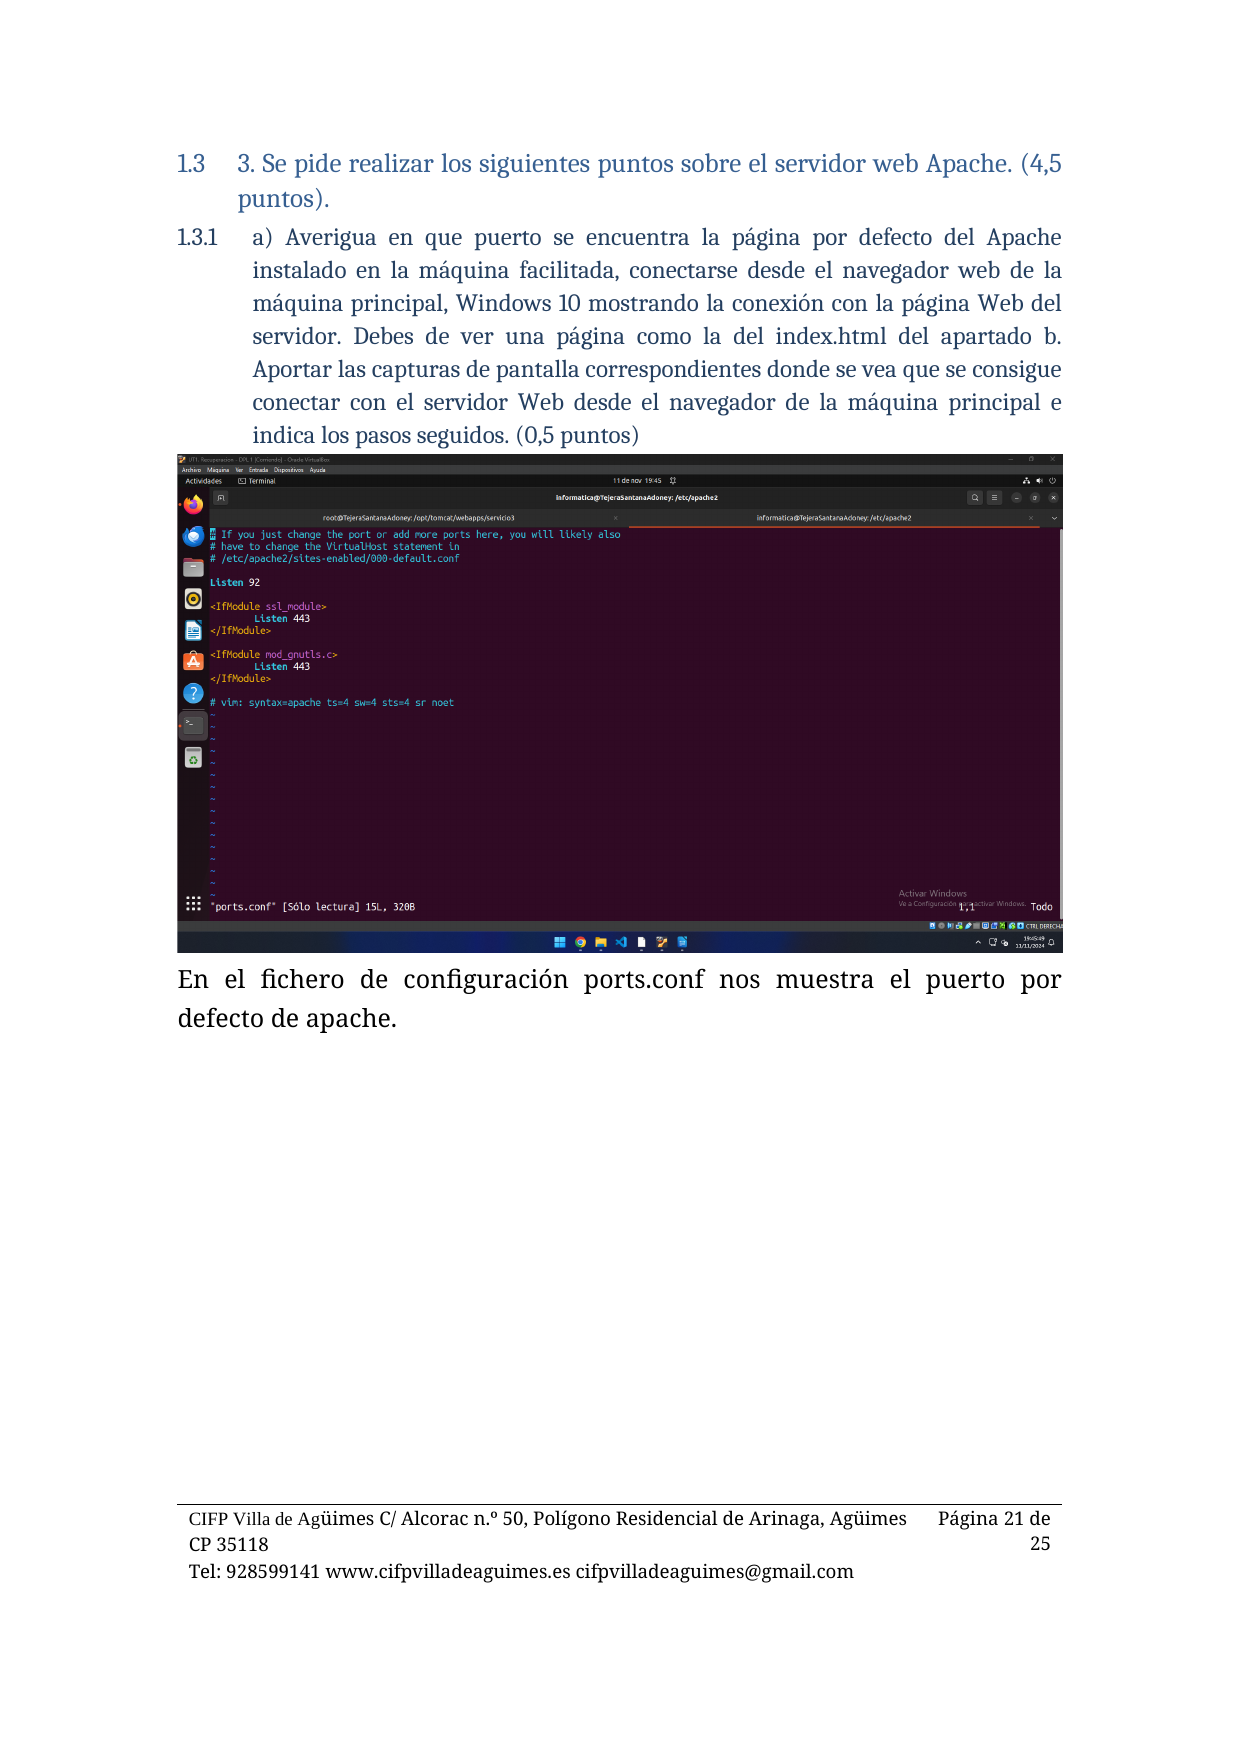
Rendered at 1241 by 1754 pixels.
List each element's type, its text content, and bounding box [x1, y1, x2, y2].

subtitle a) Averigua en que puerto se encuentra la página por defecto del Apache instalado en la máquina facilitada, conectarse desde el navegador web de la máquina principal, Windows 10 mostrando la conexión con la página Web del servidor. Debes de ver una página como la del index.html del apartado b. Aportar las capturas de pantalla correspondientes donde se vea que se consigue conectar con el servidor Web desde el navegador de la máquina principal e indica los pasos seguidos. (0,5 puntos) [177, 223, 1063, 450]
text En el fichero de configuración ports.conf nos muestra el puerto por defecto de apache. [177, 953, 1063, 1035]
subtitle 3. Se pide realizar los siguientes puntos sobre el servidor web Apache. (4,5 puntos). [177, 148, 1063, 214]
picture [177, 454, 1063, 953]
